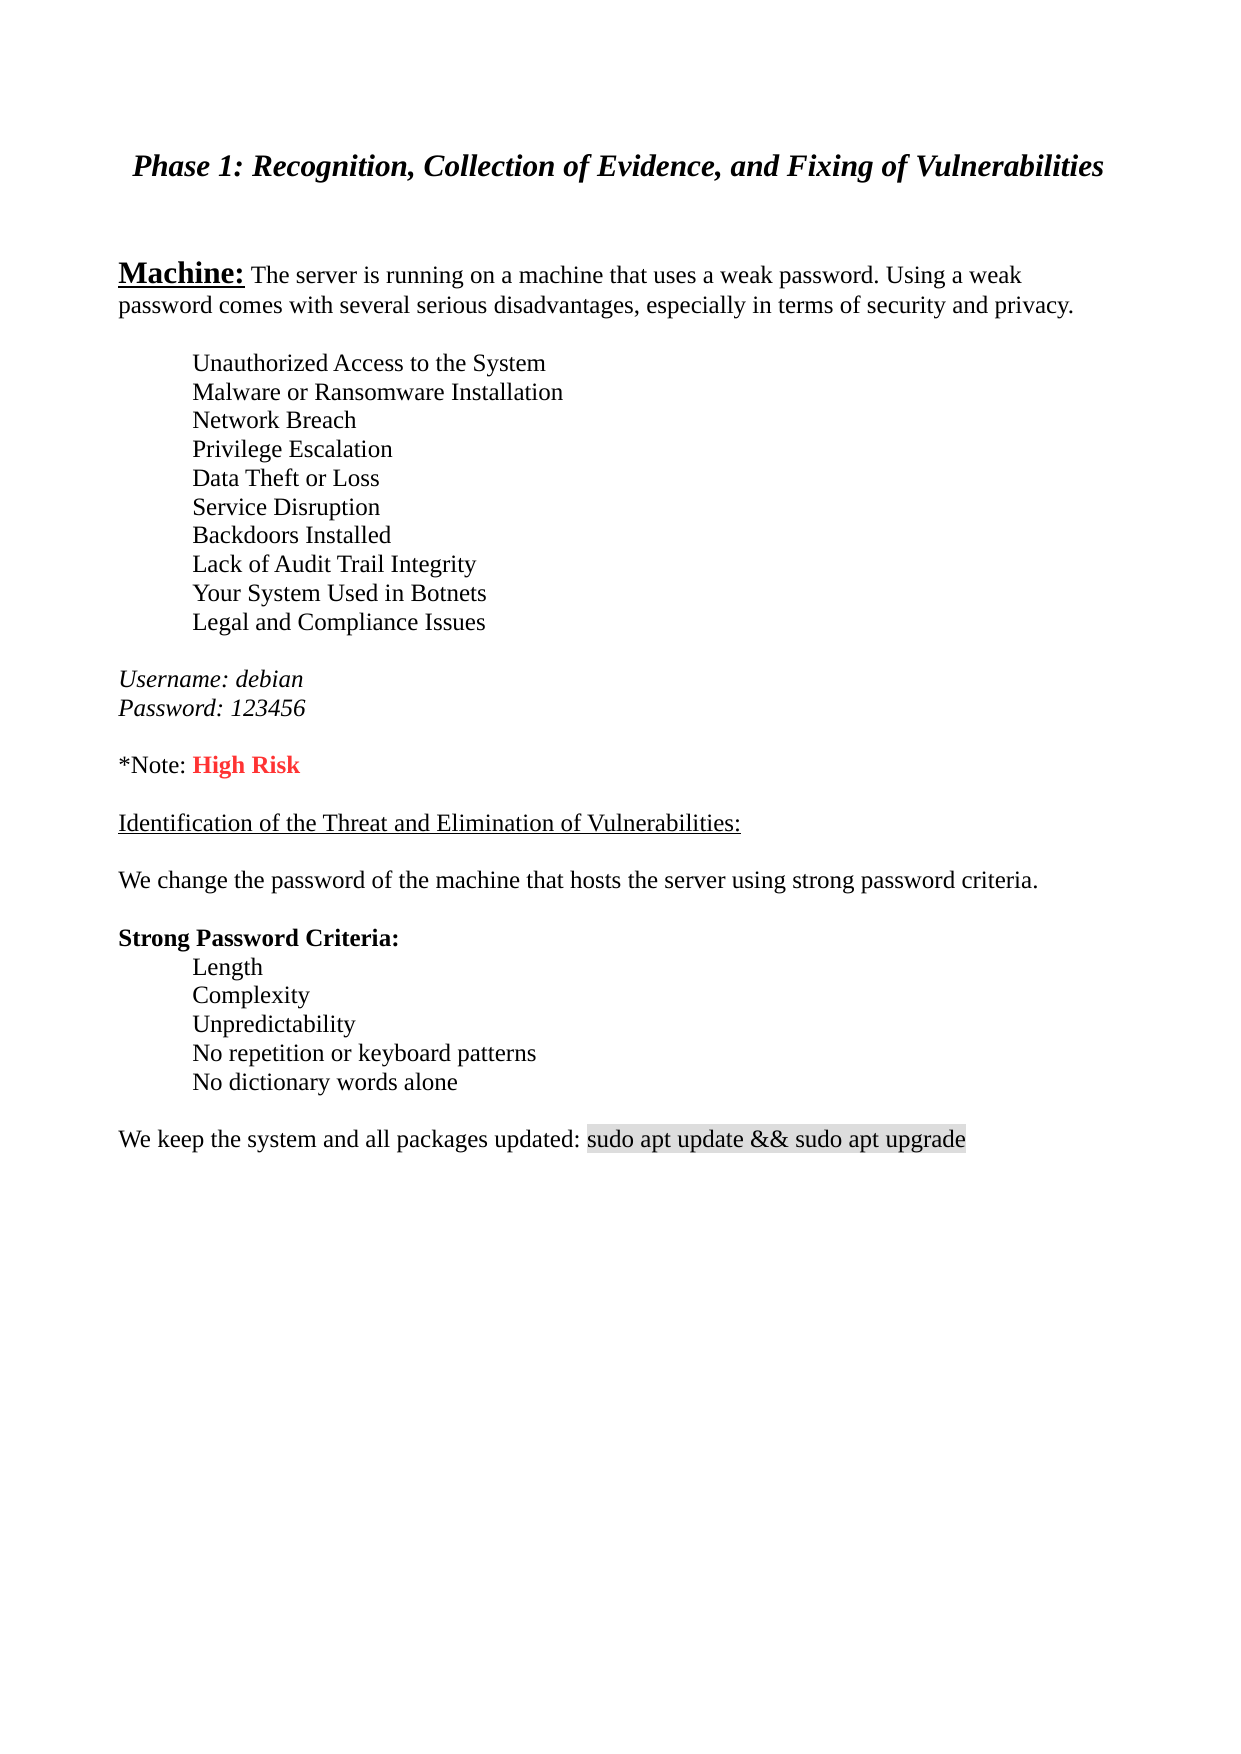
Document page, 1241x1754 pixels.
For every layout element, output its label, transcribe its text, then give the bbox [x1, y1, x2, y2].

text Service Disruption [118, 492, 1122, 521]
text Length [118, 952, 1122, 981]
text No repetition or keyboard patterns [118, 1038, 1122, 1067]
text We change the password of the machine that hosts the server using strong password criteria. [118, 866, 1122, 894]
text Machine: The server is running on a machine that uses a weak password. Using a weak password comes with several serious disadvantages, especially in terms of security and privacy. [118, 255, 1122, 319]
text Malware or Ransomware Installation [118, 377, 1122, 406]
text Phase 1: Recognition, Collection of Evidence, and Fixing of Vulnerabilities [118, 147, 1122, 183]
text Lack of Audit Trail Integrity [118, 549, 1122, 578]
text Unauthorized Access to the System [118, 348, 1122, 377]
text Strong Password Criteria: [118, 923, 1122, 952]
text Network Breach [118, 406, 1122, 434]
text Data Theft or Loss [118, 463, 1122, 492]
text *Note: High Risk [118, 751, 1122, 779]
text Identification of the Threat and Elimination of Vulnerabilities: [118, 808, 1122, 837]
text Username: debian [118, 664, 1122, 693]
text Unpredictability [118, 1009, 1122, 1038]
text Legal and Compliance Issues [118, 607, 1122, 636]
text Backdoors Installed [118, 521, 1122, 549]
text We keep the system and all packages updated: sudo apt update && sudo apt upgrade [118, 1124, 1122, 1153]
text Complexity [118, 981, 1122, 1009]
text Password: 123456 [118, 693, 1122, 722]
text Your System Used in Botnets [118, 578, 1122, 607]
text No dictionary words alone [118, 1067, 1122, 1096]
text Privilege Escalation [118, 434, 1122, 463]
